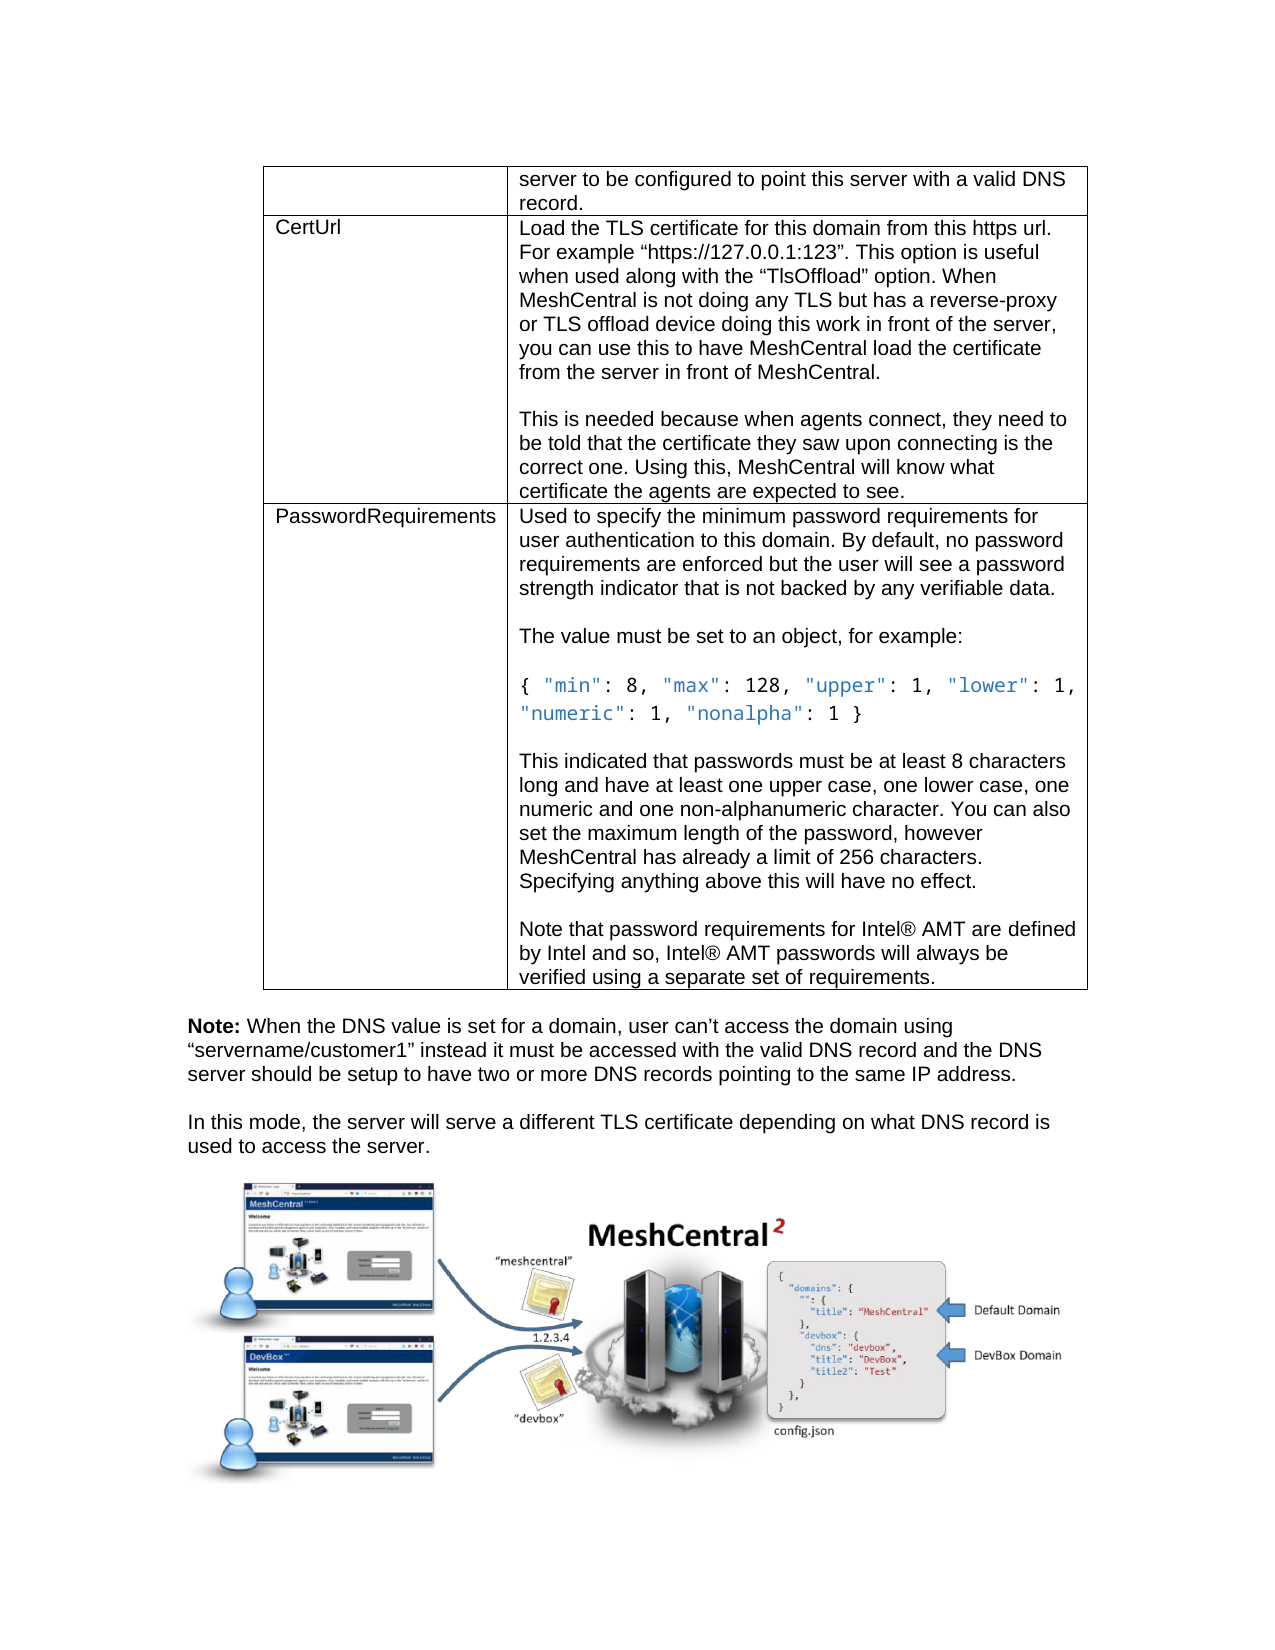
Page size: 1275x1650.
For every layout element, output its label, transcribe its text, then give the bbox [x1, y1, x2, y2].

table_header [264, 167, 507, 215]
table_cell Load the TLS certificate for this domain from this https url. For example “https://127.0.0.1:123”. This option is useful when used along with the “TlsOffload” option. When MeshCentral is not doing any TLS but has a reverse-proxy or TLS offload device doing this work in front of the server, you can use this to have MeshCentral load the certificate from the server in front of MeshCentral. This is needed because when agents connect, they need to be told that the certificate they saw upon connecting is the correct one. Using this, MeshCentral will know what certificate the agents are expected to see. [508, 216, 1087, 503]
text In this mode, the server will serve a different TLS certificate depending on what DNS record is used to access the server. [187, 1110, 1053, 1158]
table_header server to be configured to point this server with a valid DNS record. [508, 167, 1087, 215]
table_cell PasswordRequirements [264, 504, 507, 989]
table_cell Used to specify the minimum password requirements for user authentication to this domain. By default, no password requirements are enforced but the user will see a password strength indicator that is not backed by any verifiable data. The value must be set to an object, for example: { "min": 8, "max": 128, "upper": 1, "lower": 1, "numeric": 1, "nonalpha": 1 } This indicated that passwords must be at least 8 characters long and have at least one upper case, one lower case, one numeric and one non-alphanumeric character. You can also set the maximum length of the password, however MeshCentral has already a limit of 256 characters. Specifying anything above this will have no effect. Note that password requirements for Intel® AMT are defined by Intel and so, Intel® AMT passwords will always be verified using a separate set of requirements. [508, 504, 1087, 989]
picture [187, 1181, 1071, 1484]
table_cell CertUrl [264, 216, 507, 503]
text Note: When the DNS value is set for a domain, user can’t access the domain using “servername/customer1” instead it must be accessed with the valid DNS record and the DNS server should be setup to have two or more DNS records pointing to the same IP address. [187, 1014, 1045, 1086]
